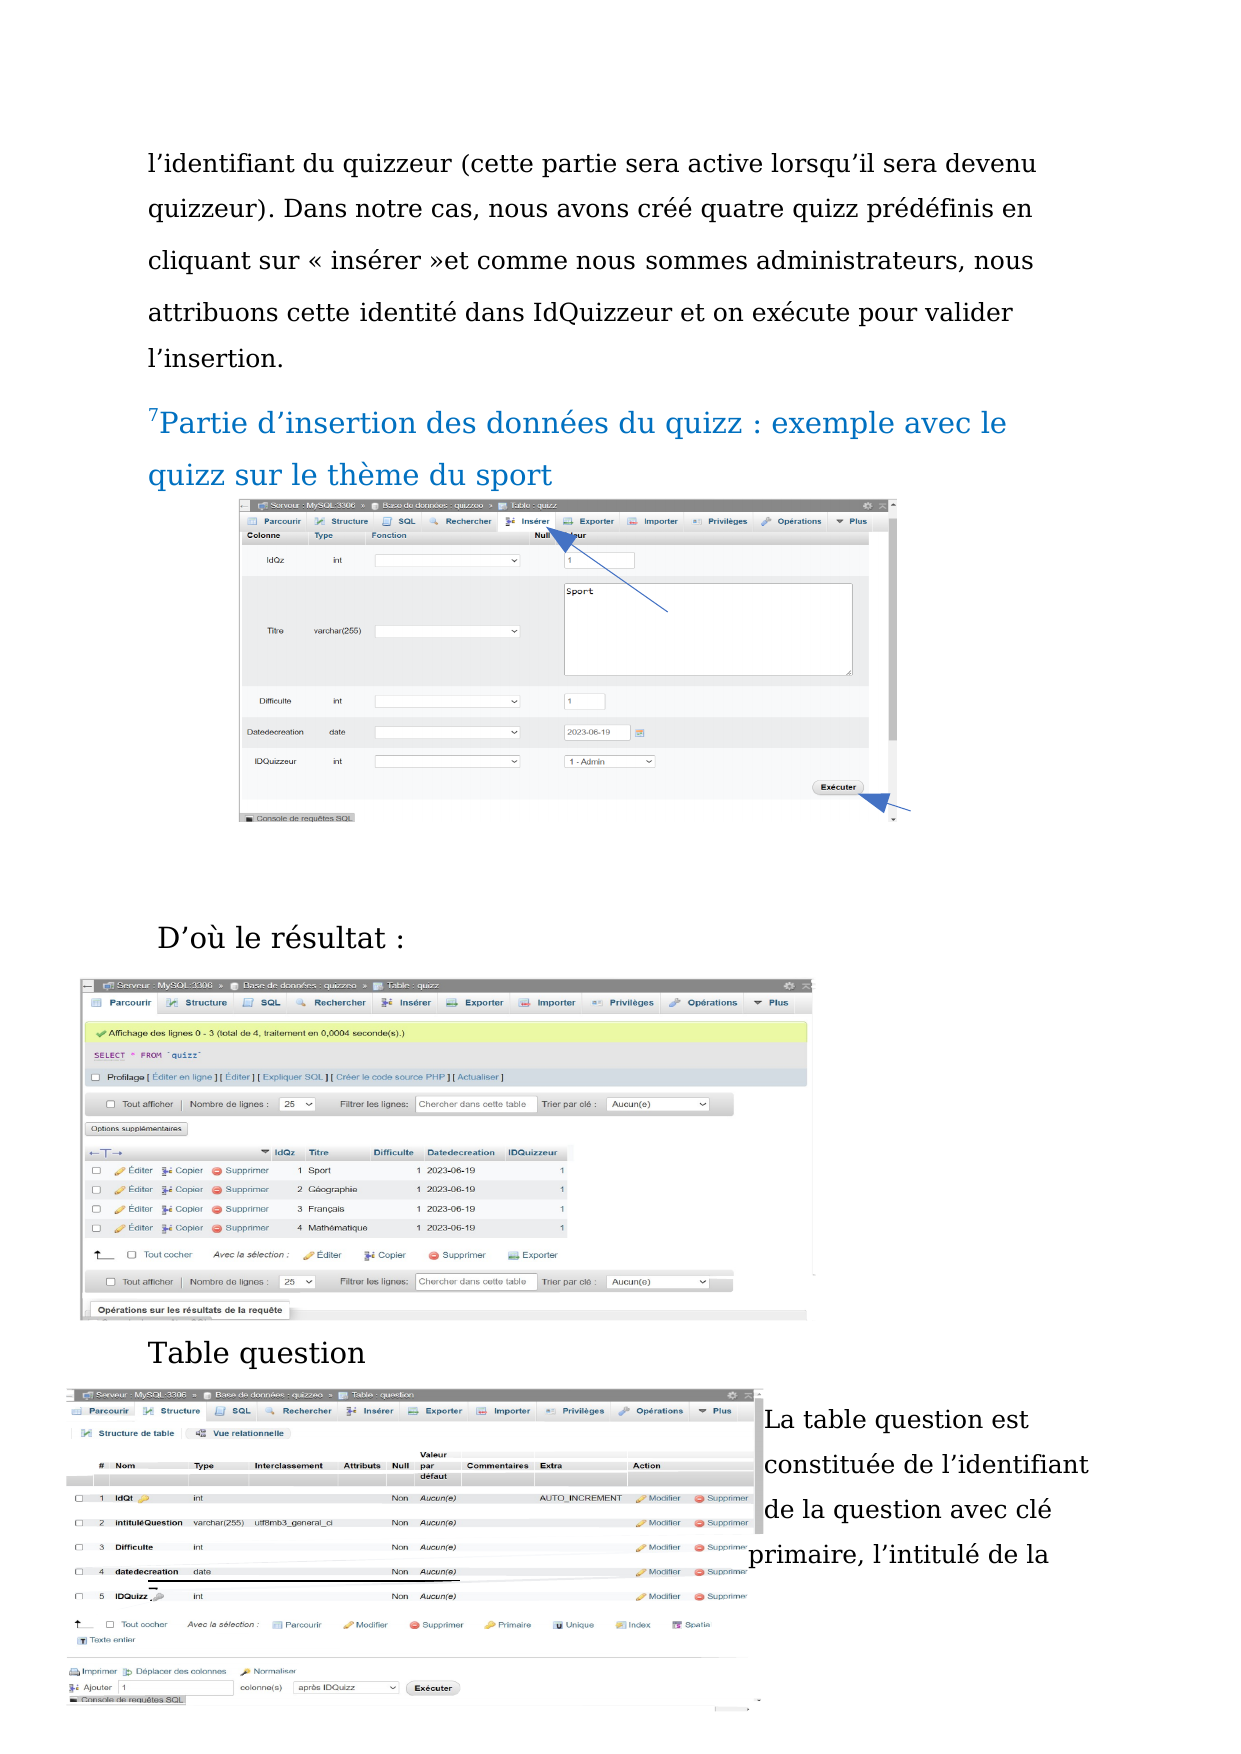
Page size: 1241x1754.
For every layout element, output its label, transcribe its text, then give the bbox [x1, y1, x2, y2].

text l’identifiant du quizzeur (cette partie sera active lorsqu’il sera devenu quizzeur). Dans notre cas, nous avons créé quatre quizz prédéfinis en cliquant sur « insérer »et comme nous sommes administrateurs, nous attribuons cette identité dans IdQuizzeur et on exécute pour valider l’insertion. [148, 148, 1093, 373]
text Partie d’insertion des données du quizz : exemple avec le quizz sur le thème du sport [148, 404, 1093, 492]
text La table question est constituée de l’identifiant de la question avec clé primaire, l’intitulé de la [148, 1404, 1093, 1569]
text Table question [148, 1335, 1093, 1370]
text D’où le résultat : [148, 920, 1093, 955]
